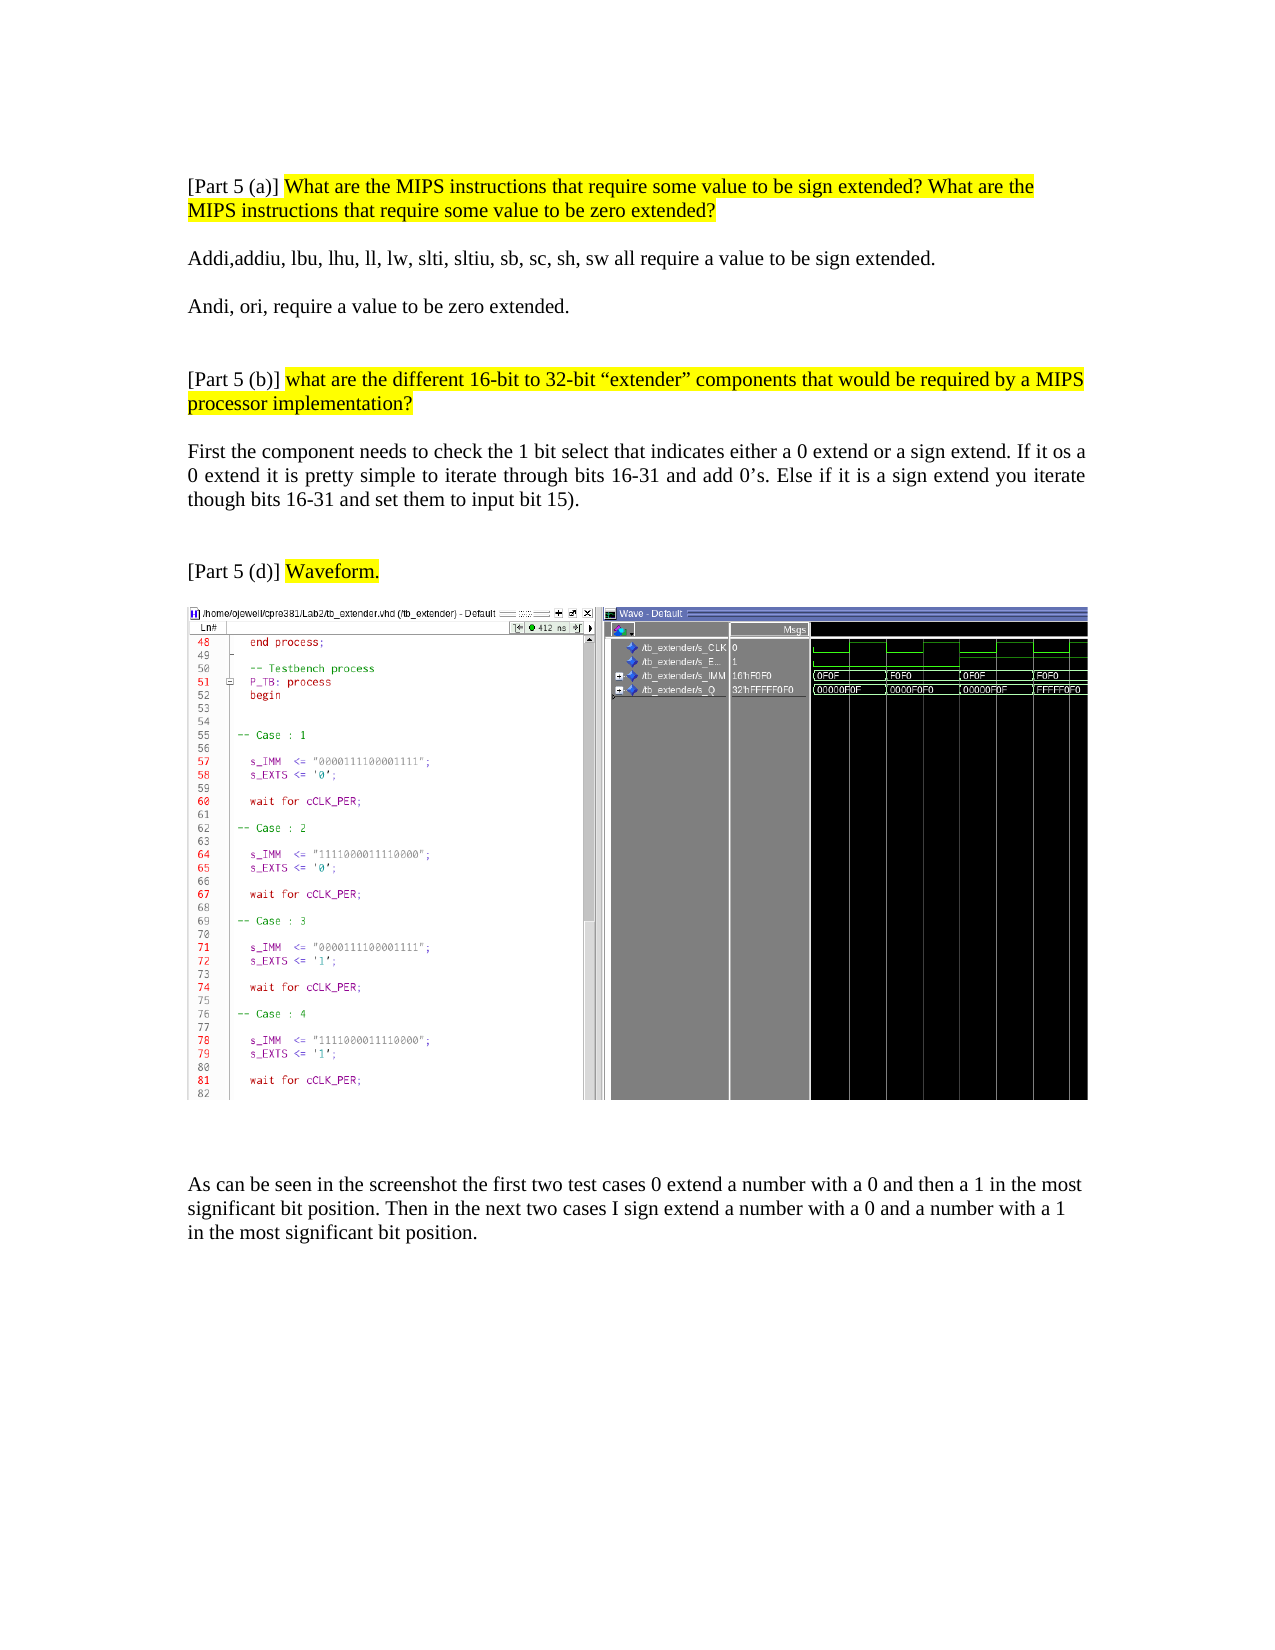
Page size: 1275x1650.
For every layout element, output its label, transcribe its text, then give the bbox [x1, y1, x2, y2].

text Addi,addiu, lbu, lhu, ll, lw, slti, sltiu, sb, sc, sh, sw all require a value to be sign extended. [187, 246, 1087, 270]
text [Part 5 (a)] What are the MIPS instructions that require some value to be sign extended? What are the MIPS instructions that require some value to be zero extended? [187, 174, 1087, 222]
text [Part 5 (b)] what are the different 16-bit to 32-bit “extender” components that would be required by a MIPS processor implementation? [187, 367, 1087, 415]
text [Part 5 (d)] Waveform. [187, 559, 1087, 583]
picture [187, 607, 1088, 1100]
text As can be seen in the screenshot the first two test cases 0 extend a number with a 0 and then a 1 in the most significant bit position. Then in the next two cases I sign extend a number with a 0 and a number with a 1 in the most significant bit position. [187, 1172, 1087, 1244]
text Andi, ori, require a value to be zero extended. [187, 294, 1087, 318]
text First the component needs to check the 1 bit select that indicates either a 0 extend or a sign extend. If it os a 0 extend it is pretty simple to iterate through bits 16-31 and add 0’s. Else if it is a sign extend you iterate though bits 16-31 and set them to input bit 15). [187, 439, 1087, 511]
